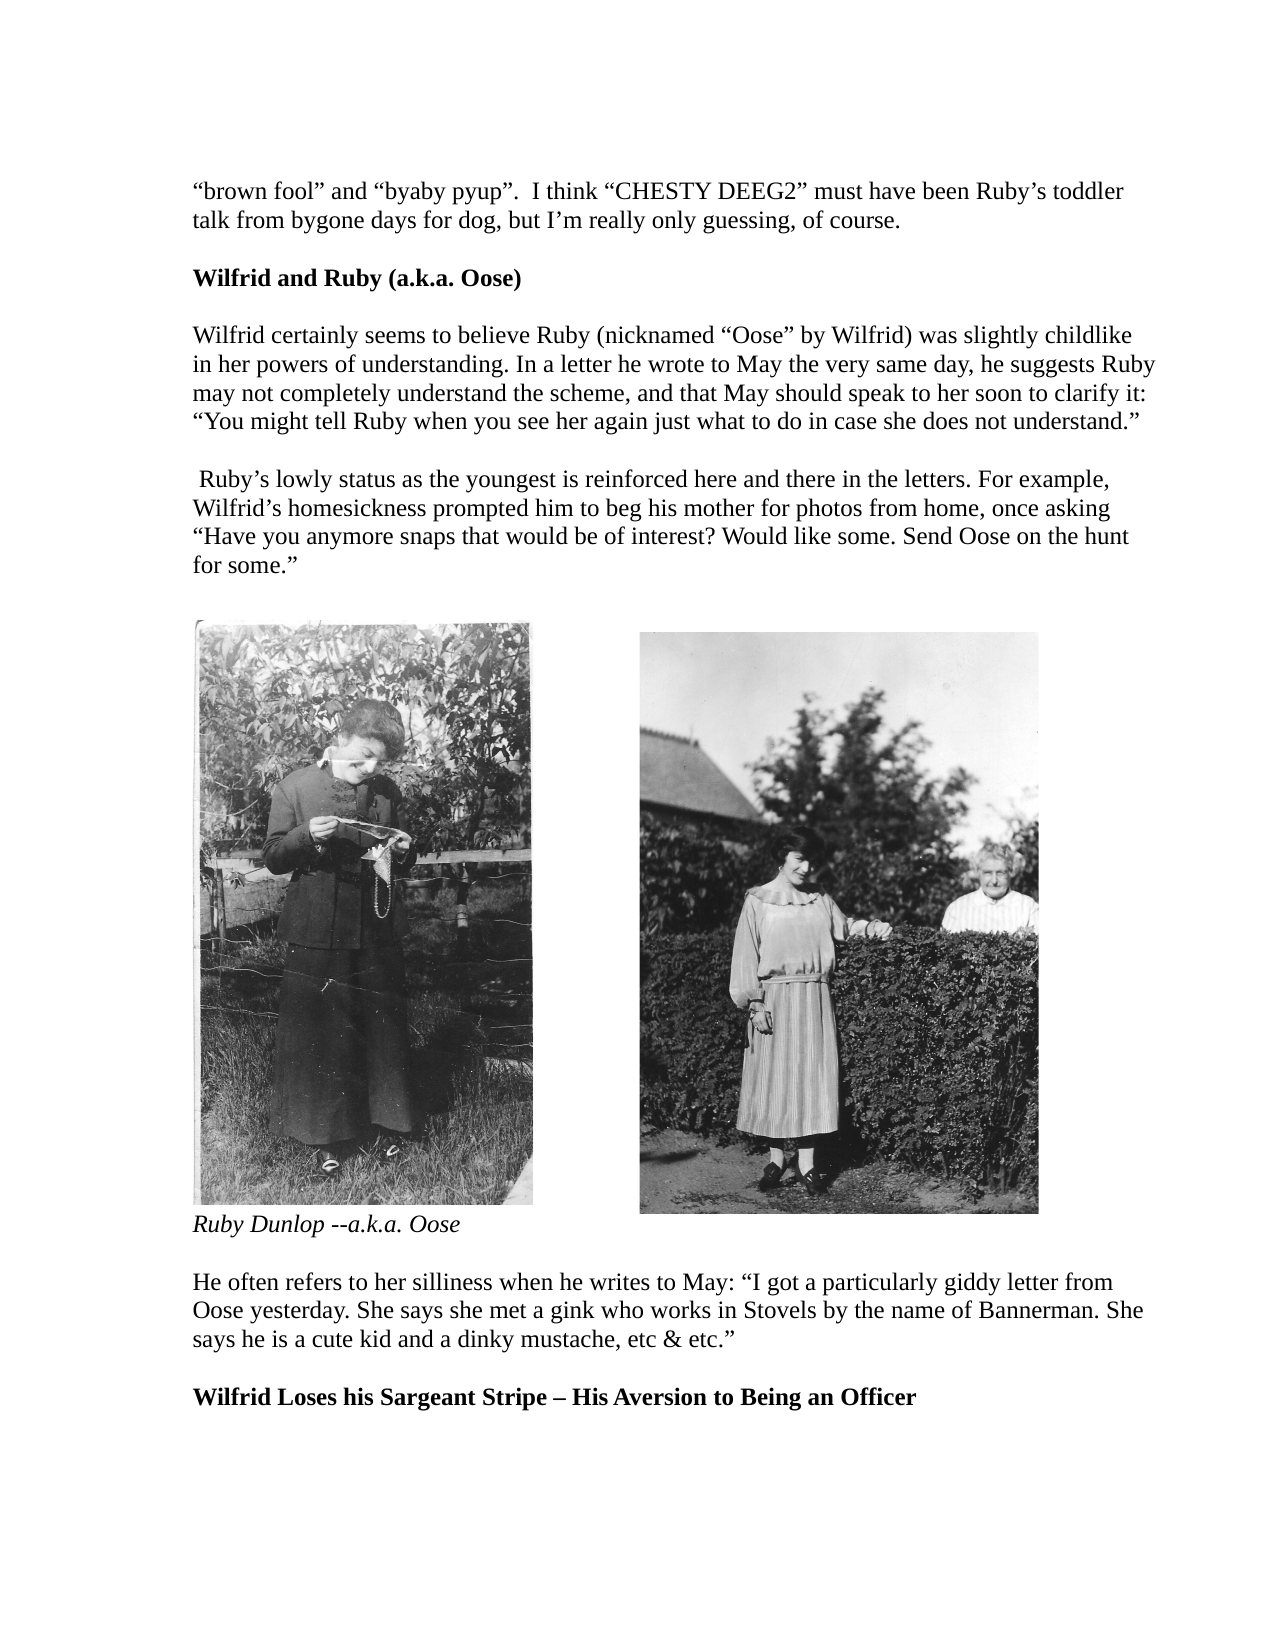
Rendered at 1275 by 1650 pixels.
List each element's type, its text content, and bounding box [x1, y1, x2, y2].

picture [192, 620, 534, 1205]
picture [639, 632, 1039, 1214]
text Ruby Dunlop --a.k.a. Oose [192, 1205, 533, 1238]
text Wilfrid Loses his Sargeant Stripe – His Aversion to Being an Officer [192, 1382, 1158, 1410]
text “brown fool” and “byaby pyup”. I think “CHESTY DEEG2” must have been Ruby’s toddler talk from bygone days for dog, but I’m really only guessing, of course. [192, 176, 1158, 234]
text Wilfrid certainly seems to believe Ruby (nicknamed “Oose” by Wilfrid) was slightly childlike in her powers of understanding. In a letter he wrote to May the very same day, he suggests Ruby may not completely understand the scheme, and that May should speak to her soon to clarify it: “You might tell Ruby when you see her again just what to do in case she does not understand.” [192, 320, 1158, 435]
text Ruby’s lowly status as the youngest is reinforced here and there in the letters. For example, Wilfrid’s homesickness prompted him to beg his mother for photos from home, once asking “Have you anymore snaps that would be of interest? Would like some. Send Oose on the hunt for some.” [192, 464, 1158, 579]
text He often refers to her silliness when he writes to May: “I got a particularly giddy letter from Oose yesterday. She says she met a gink who works in Stovels by the name of Bannerman. She says he is a cute kid and a dinky mustache, etc & etc.” [192, 1267, 1158, 1353]
text Wilfrid and Ruby (a.k.a. Oose) [192, 263, 1158, 291]
